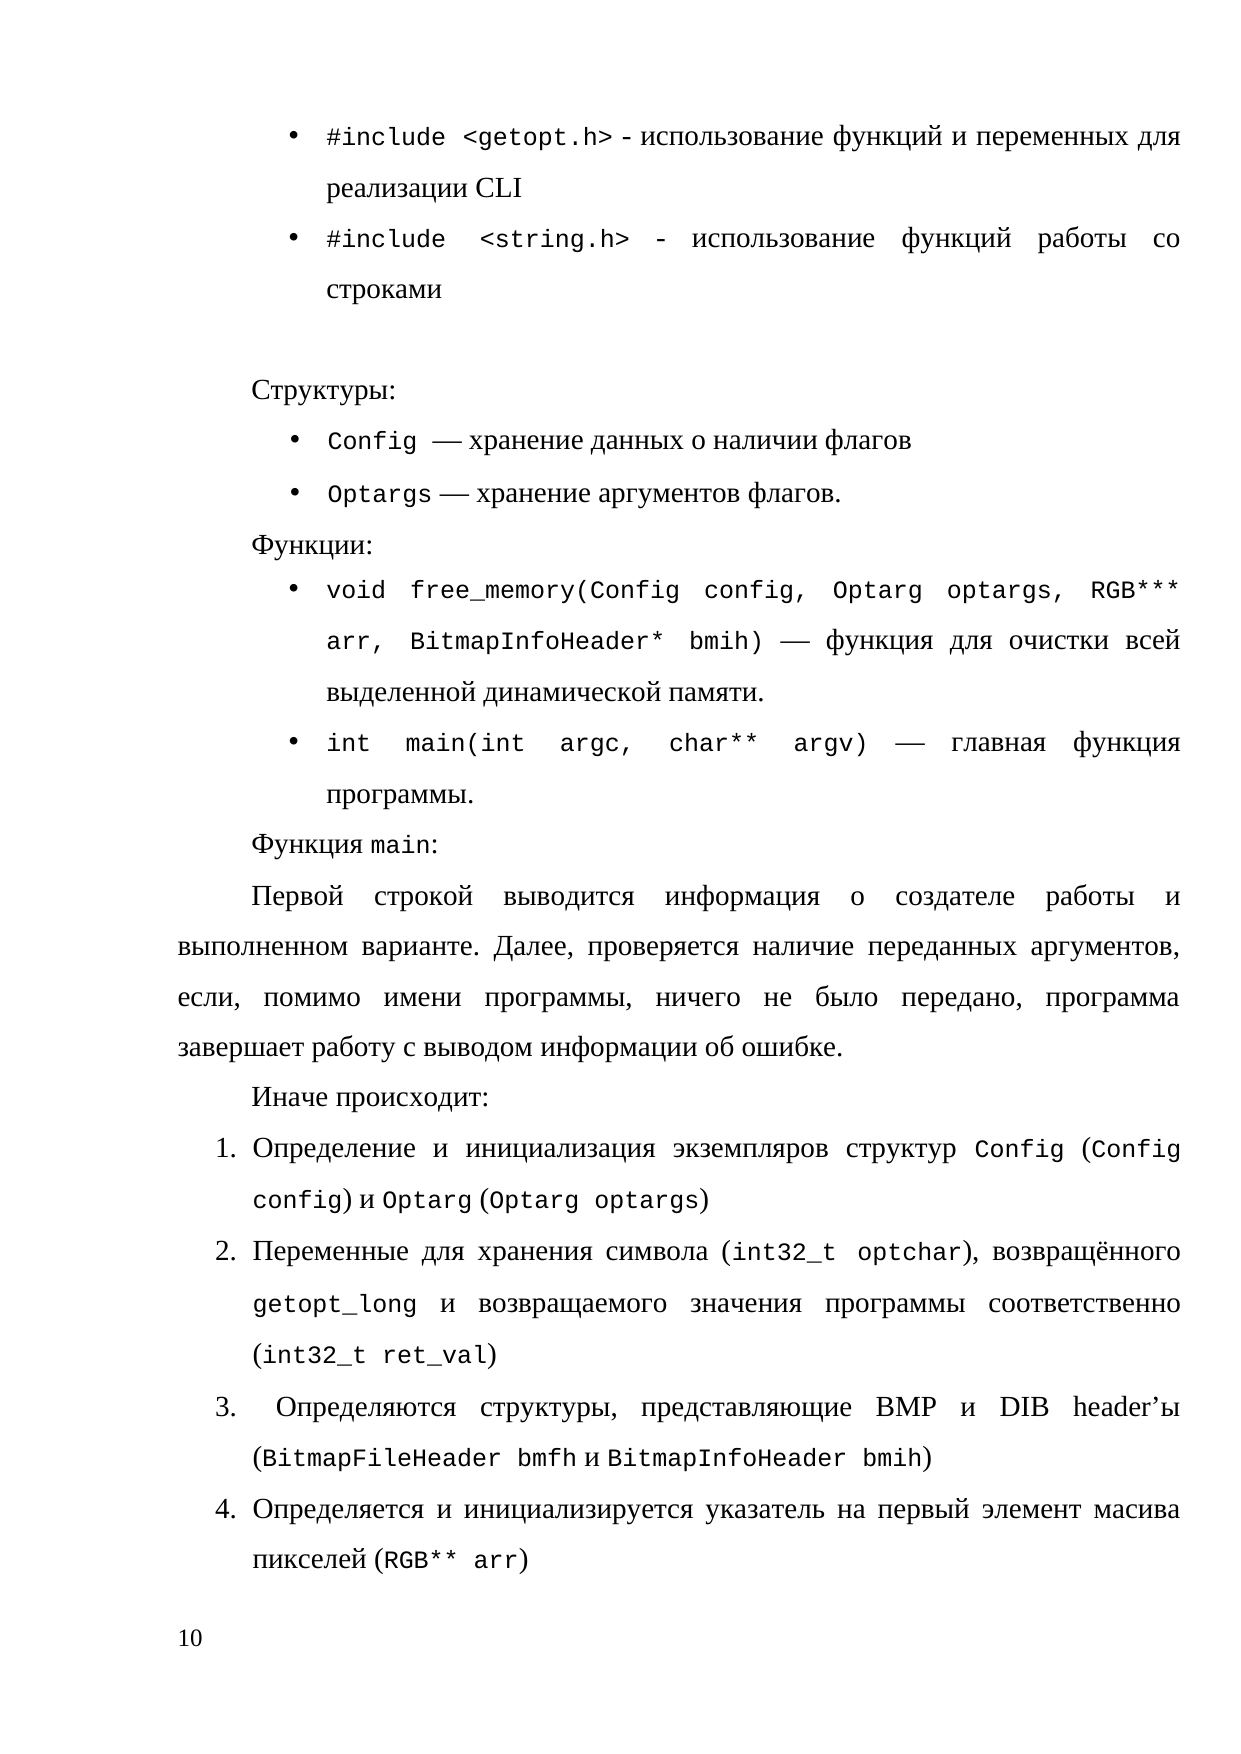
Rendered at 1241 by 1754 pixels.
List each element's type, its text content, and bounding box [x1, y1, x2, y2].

text Функция main: [177, 826, 1181, 861]
list Определяются структуры, представляющие BMP и DIB header’ы (BitmapFileHeader bmfh и BitmapInfoHeader bmih) [215, 1389, 1181, 1474]
list void free_memory(Config config, Optarg optargs, RGB*** arr, BitmapInfoHeader* bmih) — функция для очистки всей выделенной динамической памяти. [288, 577, 1181, 707]
list Определяется и инициализируется указатель на первый элемент масива пикселей (RGB** arr) [215, 1491, 1181, 1576]
list Config — хранение данных о наличии флагов [290, 422, 1181, 457]
text Функции: [177, 527, 1181, 560]
text Структуры: [177, 372, 1181, 406]
list Optargs — хранение аргументов флагов. [290, 475, 1181, 509]
list Определение и инициализация экземпляров структур Config (Config config) и Optarg (Optarg optargs) [215, 1130, 1181, 1216]
list int main(int argc, char** argv) — главная функция программы. [288, 724, 1181, 809]
text Иначе происходит: [177, 1079, 1181, 1113]
text Первой строкой выводится информация о создателе работы и выполненном варианте. Далее, проверяется наличие переданных аргументов, если, помимо имени программы, ничего не было передано, программа завершает работу с выводом информации об ошибке. [177, 878, 1181, 1063]
list #include <string.h> - использование функций работы со строками [288, 220, 1181, 305]
list #include <getopt.h> - использование функций и переменных для реализации CLI [288, 118, 1181, 203]
list Переменные для хранения символа (int32_t optchar), возвращённого getopt_long и возвращаемого значения программы соответственно (int32_t ret_val) [215, 1233, 1181, 1371]
